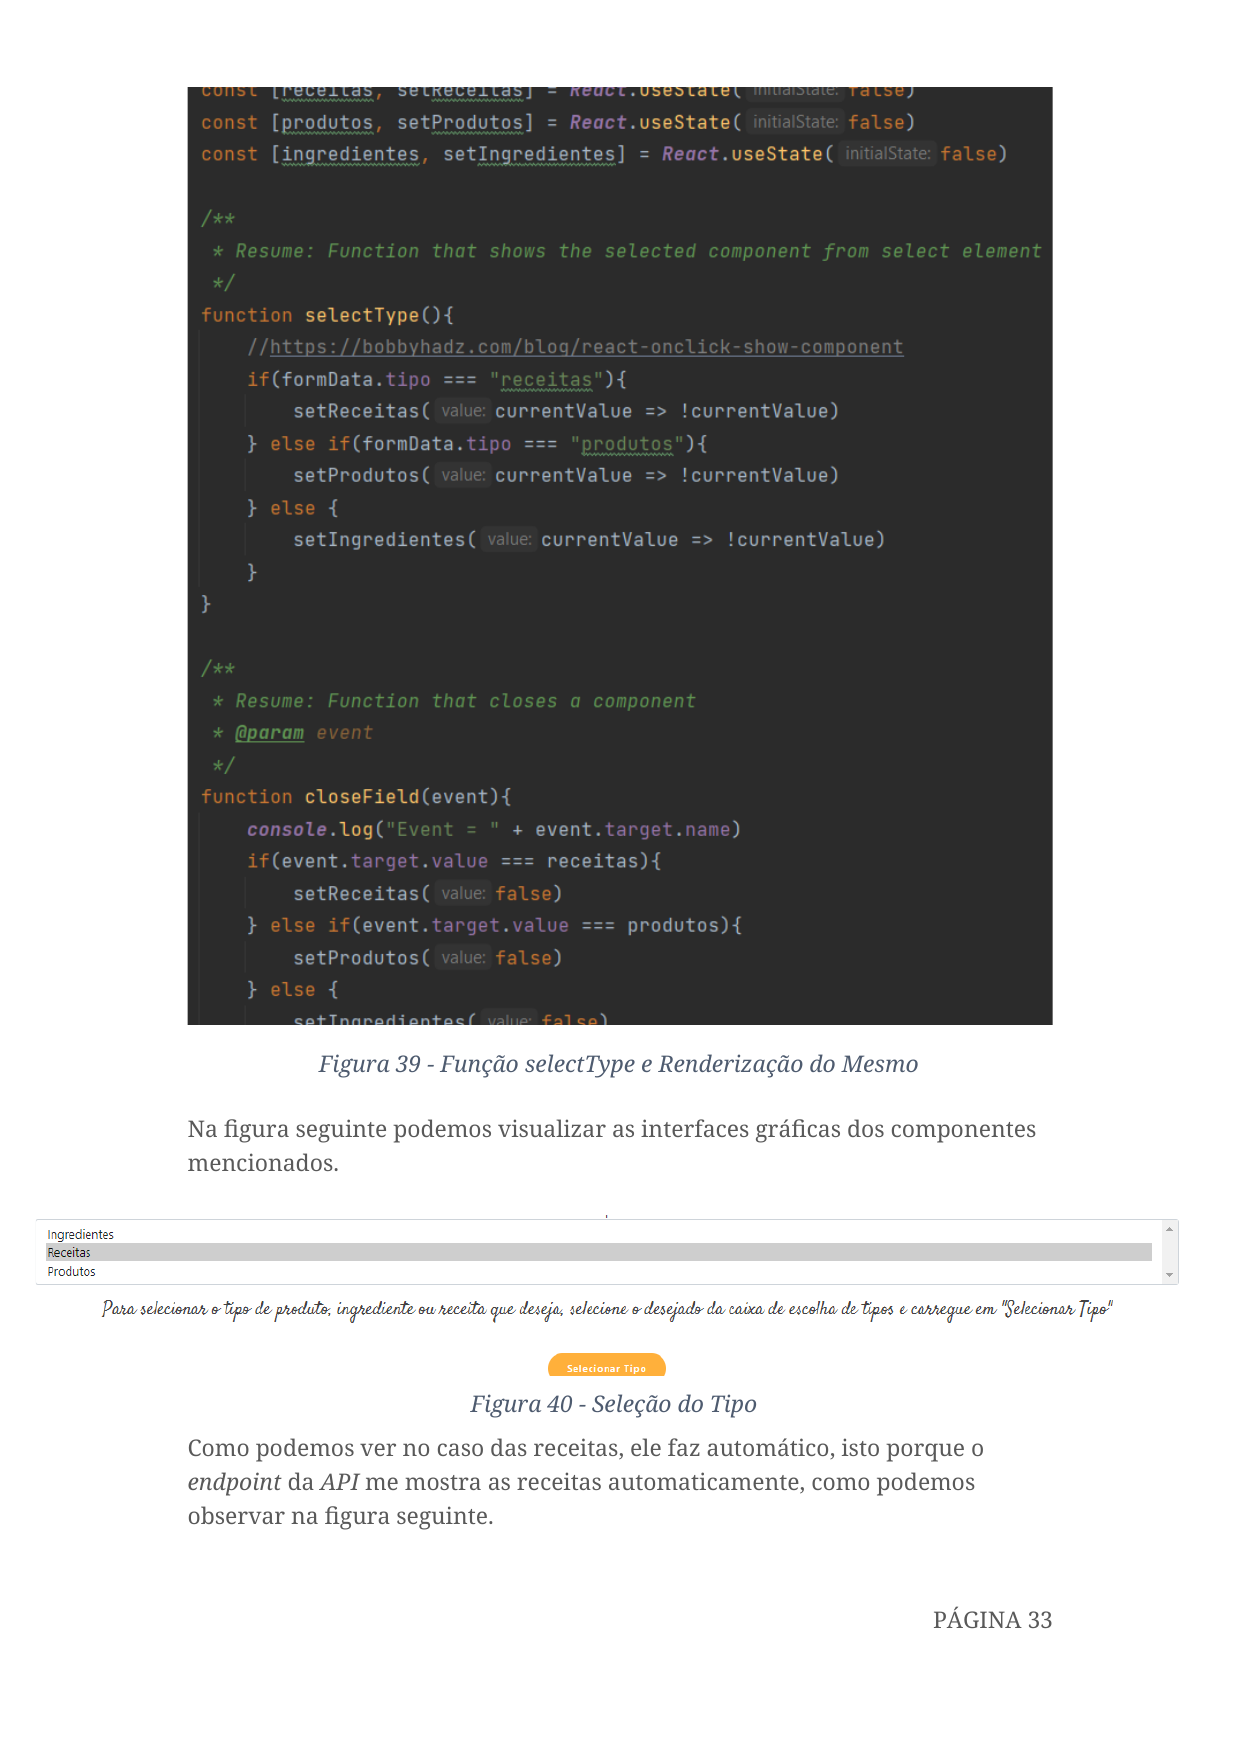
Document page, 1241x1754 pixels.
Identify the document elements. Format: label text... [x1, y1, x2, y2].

table_header Figura 40 - Seleção do Tipo [25, 1203, 1206, 1419]
text Na figura seguinte podemos visualizar as interfaces gráficas dos componentes mencionados. [187, 1113, 1053, 1178]
text Como podemos ver no caso das receitas, ele faz automático, isto porque o endpoint da API me mostra as receitas automaticamente, como podemos observar na figura seguinte. [187, 1431, 1053, 1531]
text Figura 39 - Função selectType e Renderização do Mesmo [187, 1048, 1053, 1079]
